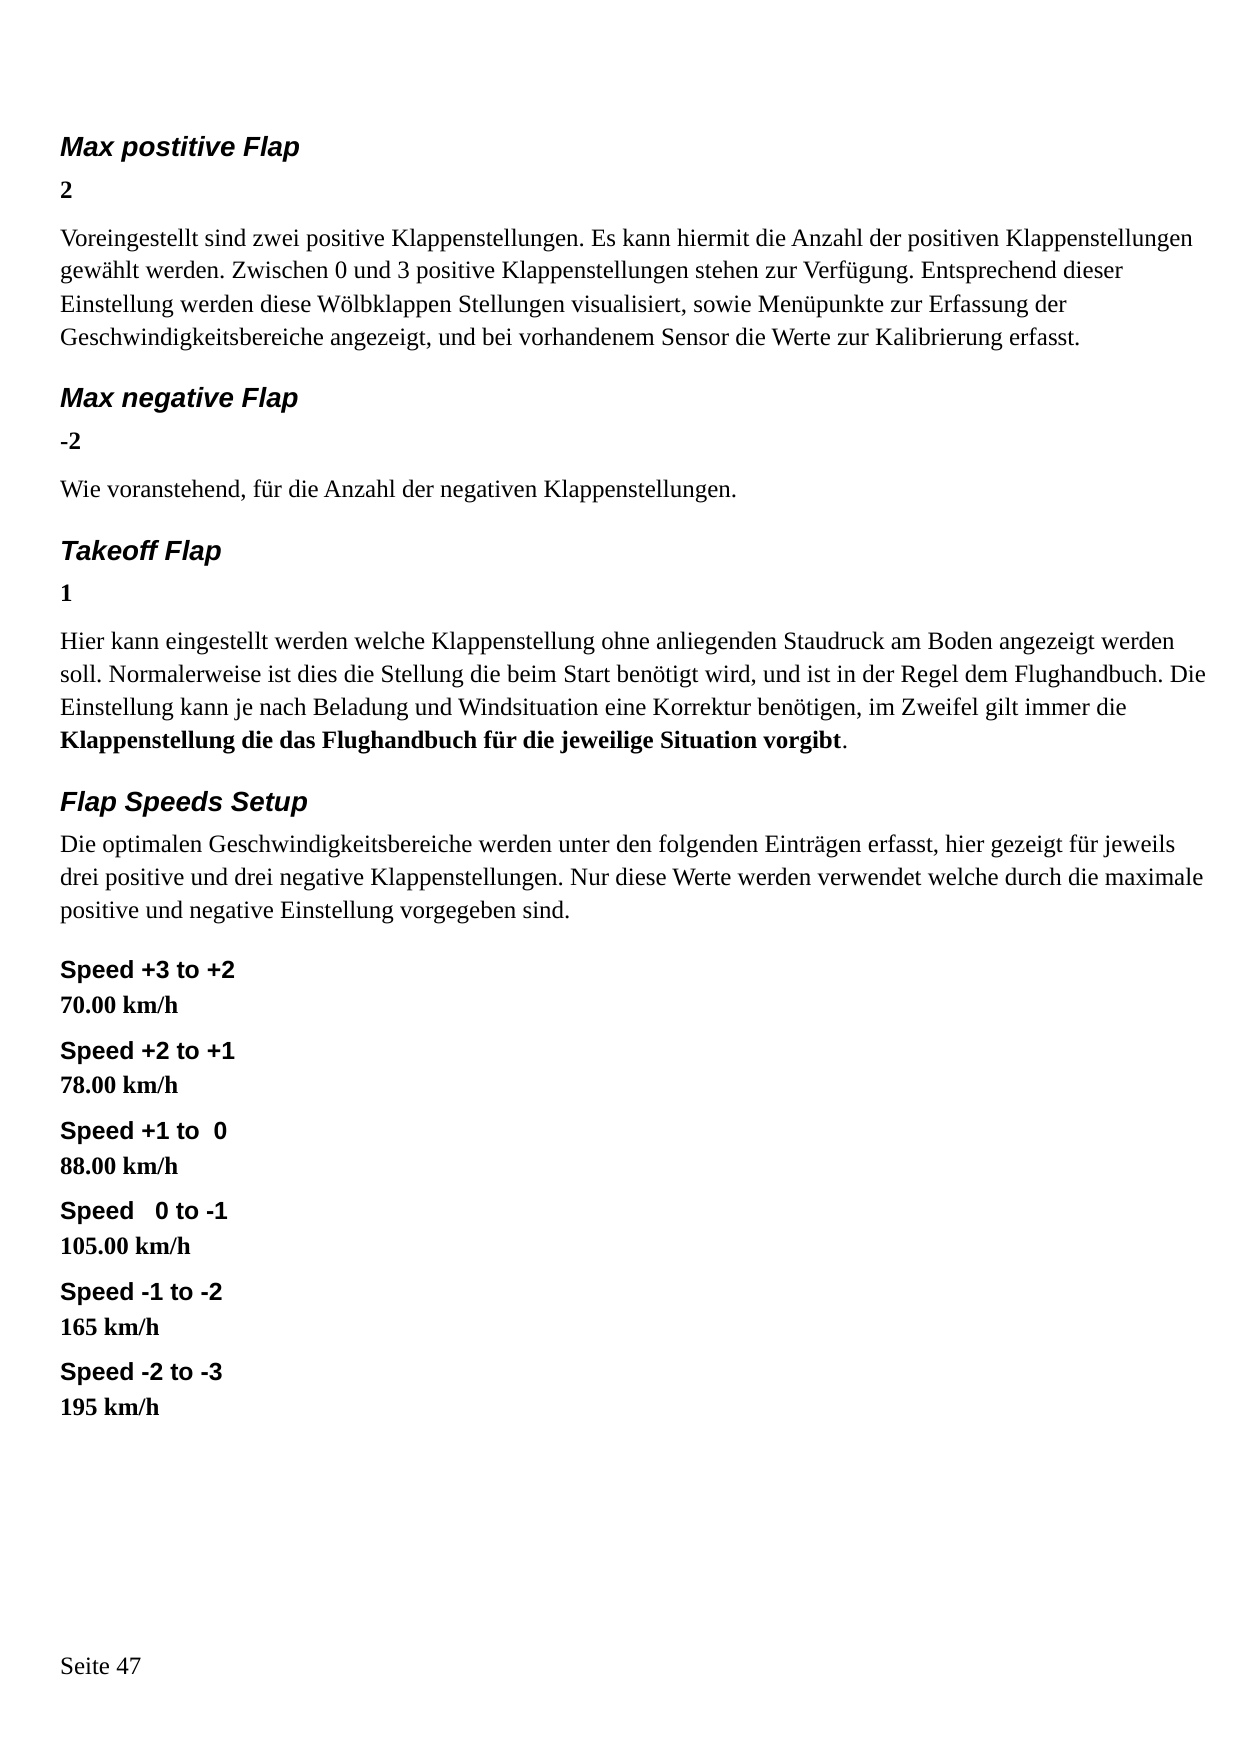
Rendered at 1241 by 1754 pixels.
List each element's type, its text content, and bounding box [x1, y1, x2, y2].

subtitle Speed -2 to -3 [60, 1357, 1207, 1386]
text 2 [60, 175, 1207, 204]
subtitle Max postitive Flap [60, 131, 1207, 162]
text -2 [60, 426, 1207, 455]
subtitle Speed -1 to -2 [60, 1277, 1207, 1305]
text Voreingestellt sind zwei positive Klappenstellungen. Es kann hiermit die Anzahl der positiven Klappenstellungen gewählt werden. Zwischen 0 und 3 positive Klappenstellungen stehen zur Verfügung. Entsprechend dieser Einstellung werden diese Wölbklappen Stellungen visualisiert, sowie Menüpunkte zur Erfassung der Geschwindigkeitsbereiche angezeigt, und bei vorhandenem Sensor die Werte zur Kalibrierung erfasst. [60, 223, 1207, 350]
subtitle Speed 0 to -1 [60, 1196, 1207, 1225]
text 165 km/h [60, 1312, 1207, 1340]
text 88.00 km/h [60, 1151, 1207, 1180]
subtitle Takeoff Flap [60, 534, 1207, 566]
subtitle Speed +3 to +2 [60, 956, 1207, 984]
subtitle Speed +2 to +1 [60, 1036, 1207, 1064]
text Die optimalen Geschwindigkeitsbereiche werden unter den folgenden Einträgen erfasst, hier gezeigt für jeweils drei positive und drei negative Klappenstellungen. Nur diese Werte werden verwendet welche durch die maximale positive und negative Einstellung vorgegeben sind. [60, 829, 1207, 924]
text 70.00 km/h [60, 990, 1207, 1019]
text 78.00 km/h [60, 1071, 1207, 1099]
text 105.00 km/h [60, 1231, 1207, 1260]
subtitle Speed +1 to 0 [60, 1116, 1207, 1145]
text Hier kann eingestellt werden welche Klappenstellung ohne anliegenden Staudruck am Boden angezeigt werden soll. Normalerweise ist dies die Stellung die beim Start benötigt wird, und ist in der Regel dem Flughandbuch. Die Einstellung kann je nach Beladung und Windsituation eine Korrektur benötigen, im Zweifel gilt immer die Klappenstellung die das Flughandbuch für die jeweilige Situation vorgibt. [60, 626, 1207, 754]
subtitle Flap Speeds Setup [60, 785, 1207, 817]
text Wie voranstehend, für die Anzahl der negativen Klappenstellungen. [60, 474, 1207, 502]
text 1 [60, 578, 1207, 607]
subtitle Max negative Flap [60, 382, 1207, 414]
text 195 km/h [60, 1392, 1207, 1421]
